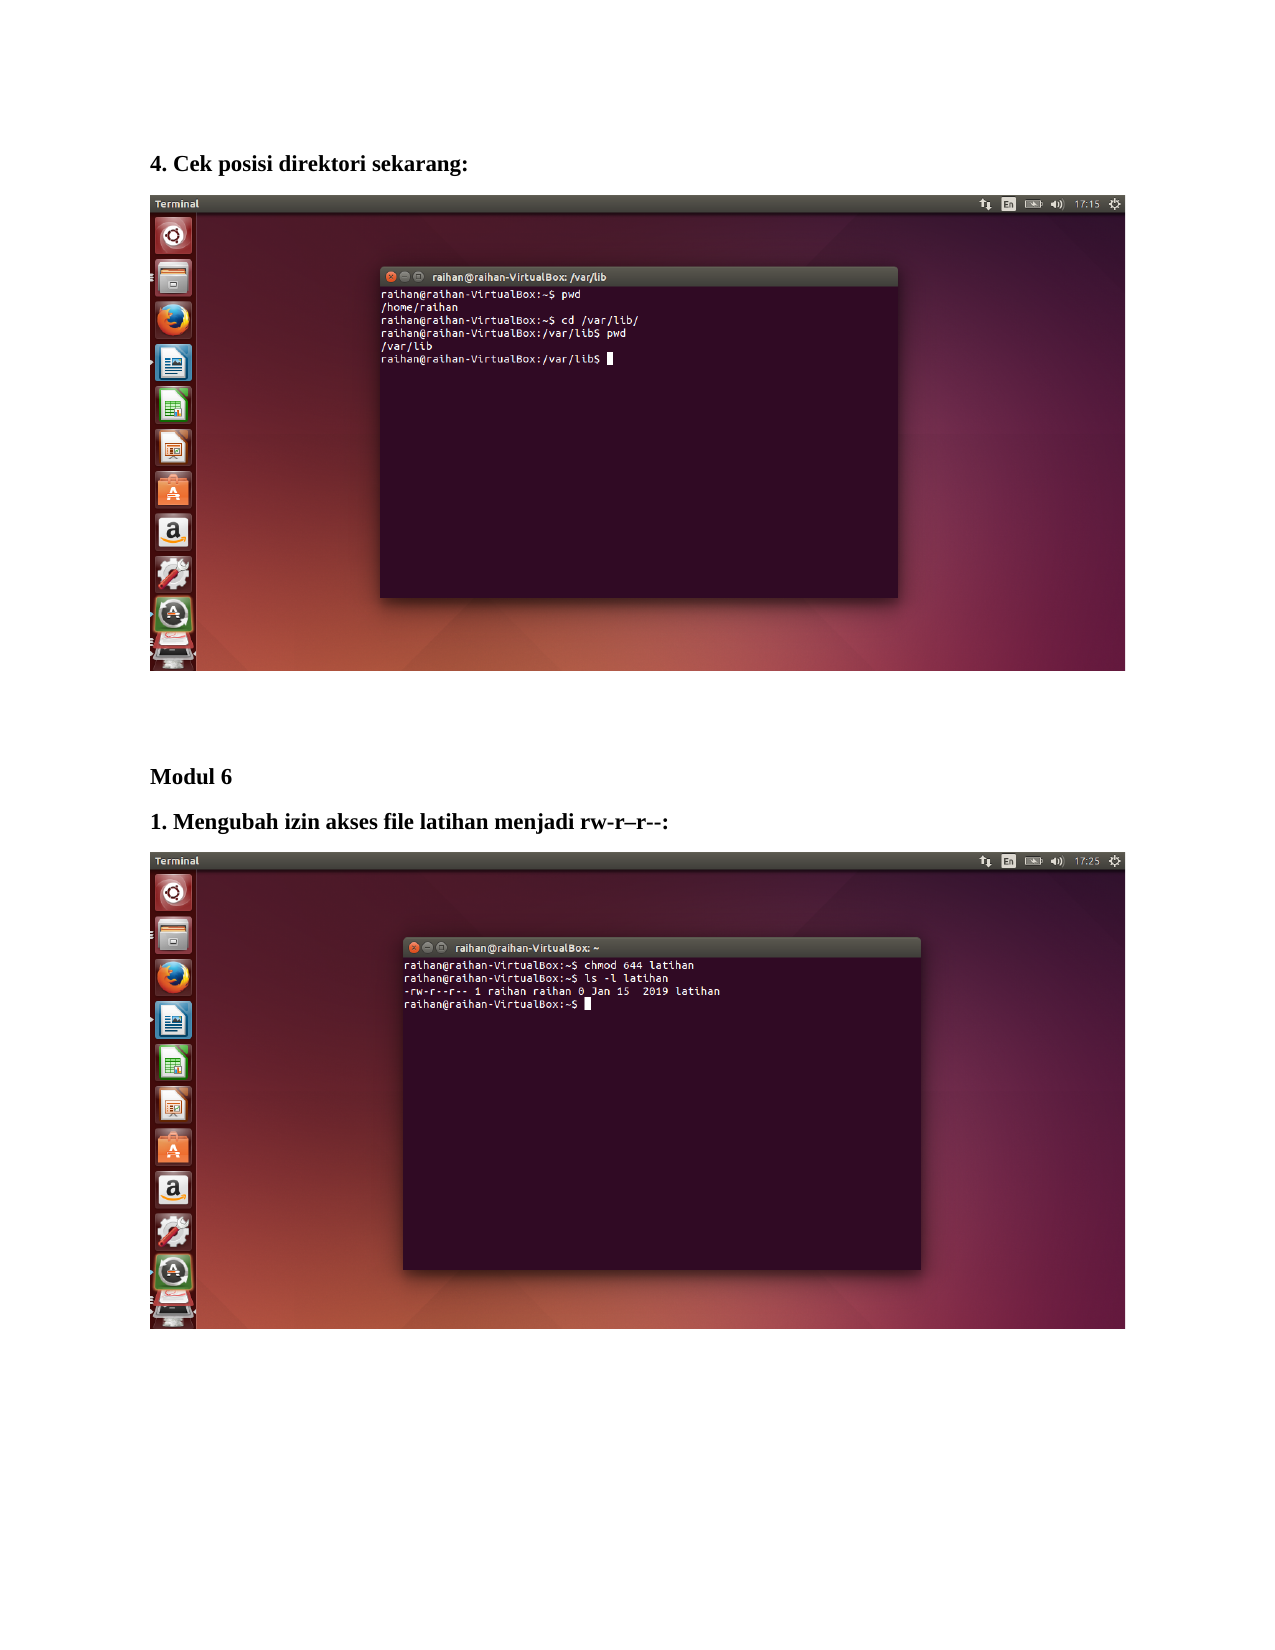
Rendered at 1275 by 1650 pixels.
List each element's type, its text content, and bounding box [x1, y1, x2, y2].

picture [150, 195, 1125, 671]
text Modul 6 [150, 763, 1125, 789]
text 1. Mengubah izin akses file latihan menjadi rw-r–r--: [150, 808, 1125, 834]
picture [150, 852, 1125, 1329]
text 4. Cek posisi direktori sekarang: [150, 150, 1125, 176]
